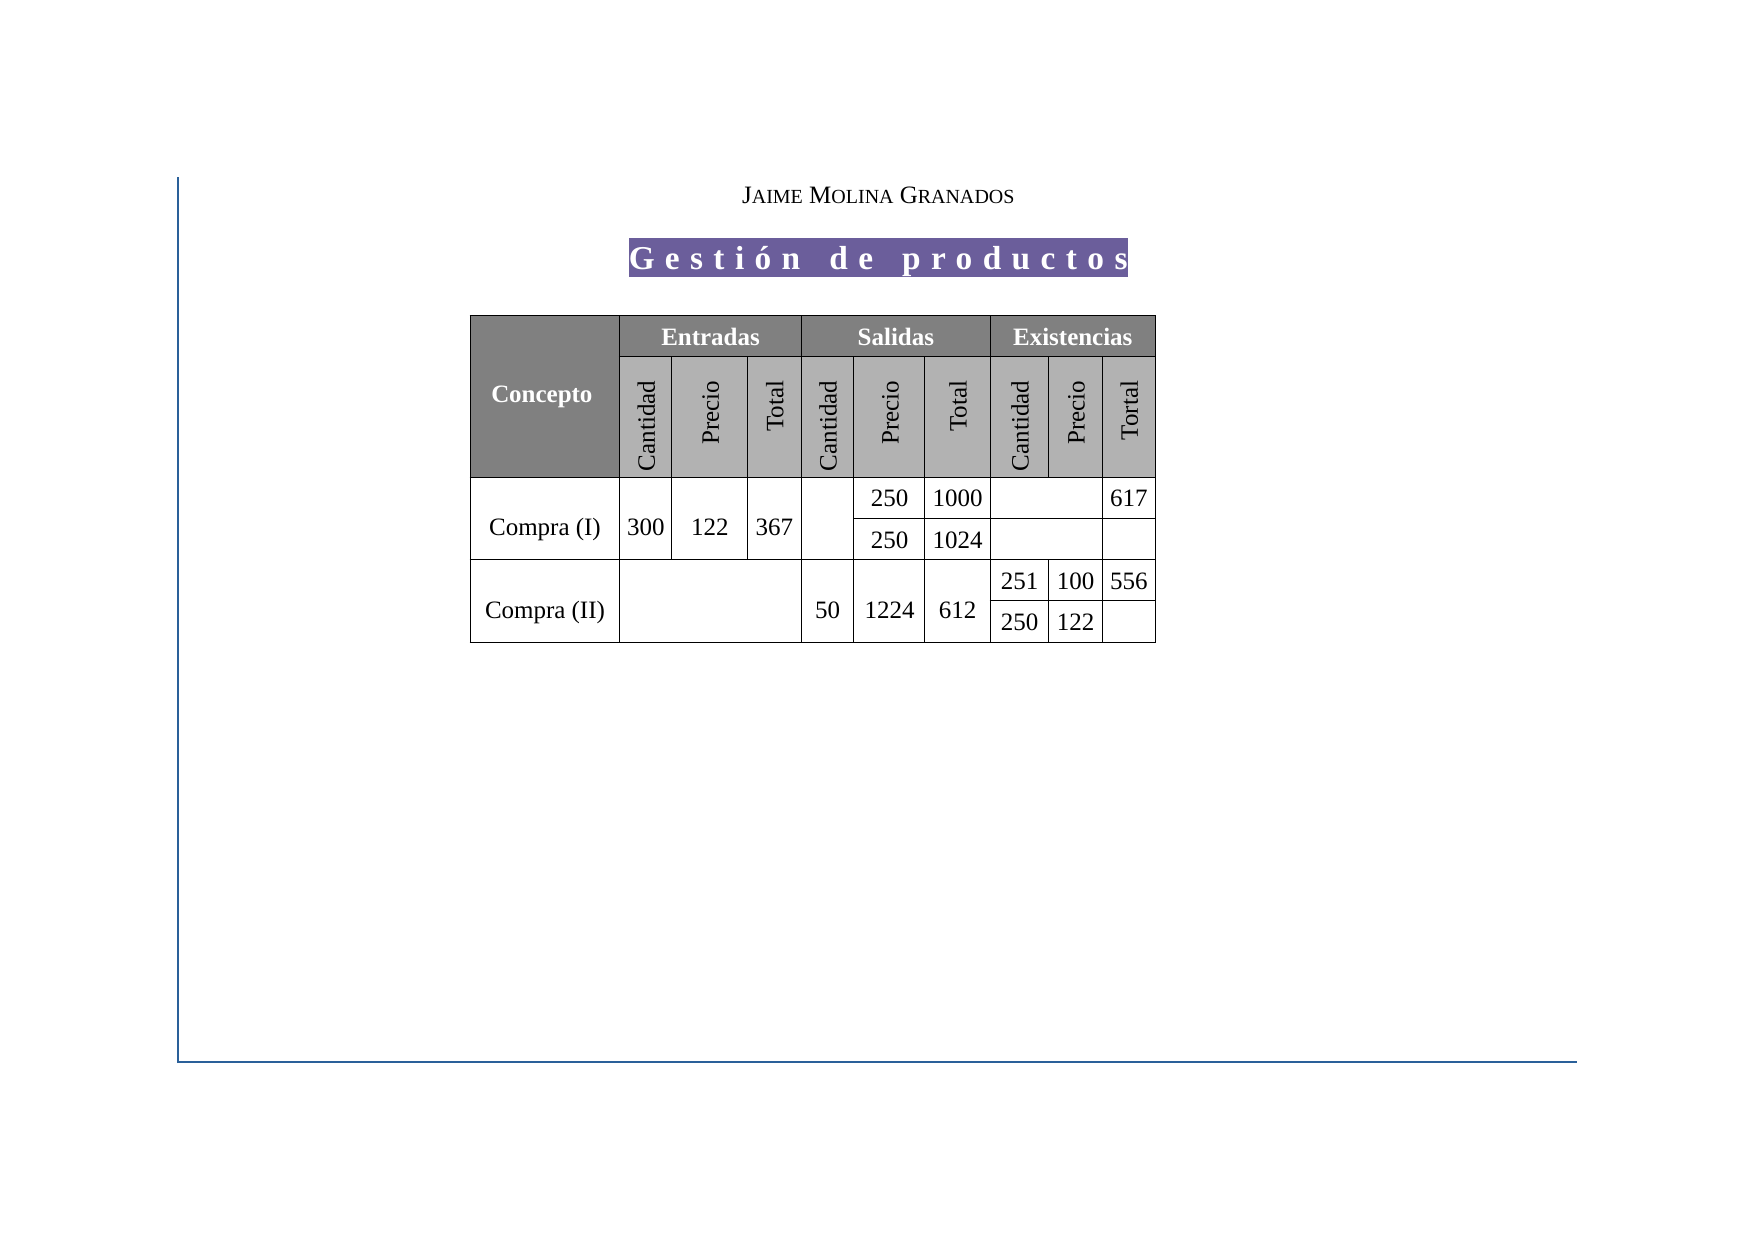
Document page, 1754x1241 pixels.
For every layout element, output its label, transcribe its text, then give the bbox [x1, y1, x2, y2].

table_header Existencias [991, 316, 1155, 356]
table_cell 250 [991, 601, 1048, 642]
table_header Entradas [620, 316, 801, 356]
table_cell 367 [748, 478, 801, 559]
table_cell 122 [672, 478, 747, 559]
table_cell 122 [1049, 601, 1102, 642]
table_cell Precio [854, 357, 924, 477]
table_cell Cantidad [991, 357, 1048, 477]
table_cell [991, 519, 1102, 559]
table_cell [802, 478, 853, 559]
table_cell 50 [802, 560, 853, 642]
table_cell Cantidad [802, 357, 853, 477]
table_cell Precio [672, 357, 747, 477]
table_cell 1000 [925, 478, 990, 518]
table_cell 100 [1049, 560, 1102, 600]
table_cell Precio [1049, 357, 1102, 477]
table_cell 251 [991, 560, 1048, 600]
table_cell Compra (II) [471, 560, 619, 642]
text Gestión de productos [182, 238, 1574, 277]
table_header Salidas [802, 316, 990, 356]
table_cell [991, 478, 1102, 518]
table_cell Compra (I) [471, 478, 619, 559]
table_cell Tortal [1103, 357, 1155, 477]
table_cell Total [925, 357, 990, 477]
table_cell 1024 [925, 519, 990, 559]
table_cell Cantidad [620, 357, 671, 477]
table_cell 250 [854, 519, 924, 559]
table_cell 300 [620, 478, 671, 559]
table_cell 612 [925, 560, 990, 642]
table_cell 617 [1103, 478, 1155, 518]
table_cell [1103, 519, 1155, 559]
table_cell [620, 560, 801, 642]
table_cell [1103, 601, 1155, 642]
table_cell 250 [854, 478, 924, 518]
table_cell 1224 [854, 560, 924, 642]
table_cell Total [748, 357, 801, 477]
table_header Concepto [471, 316, 619, 477]
table_cell 556 [1103, 560, 1155, 600]
